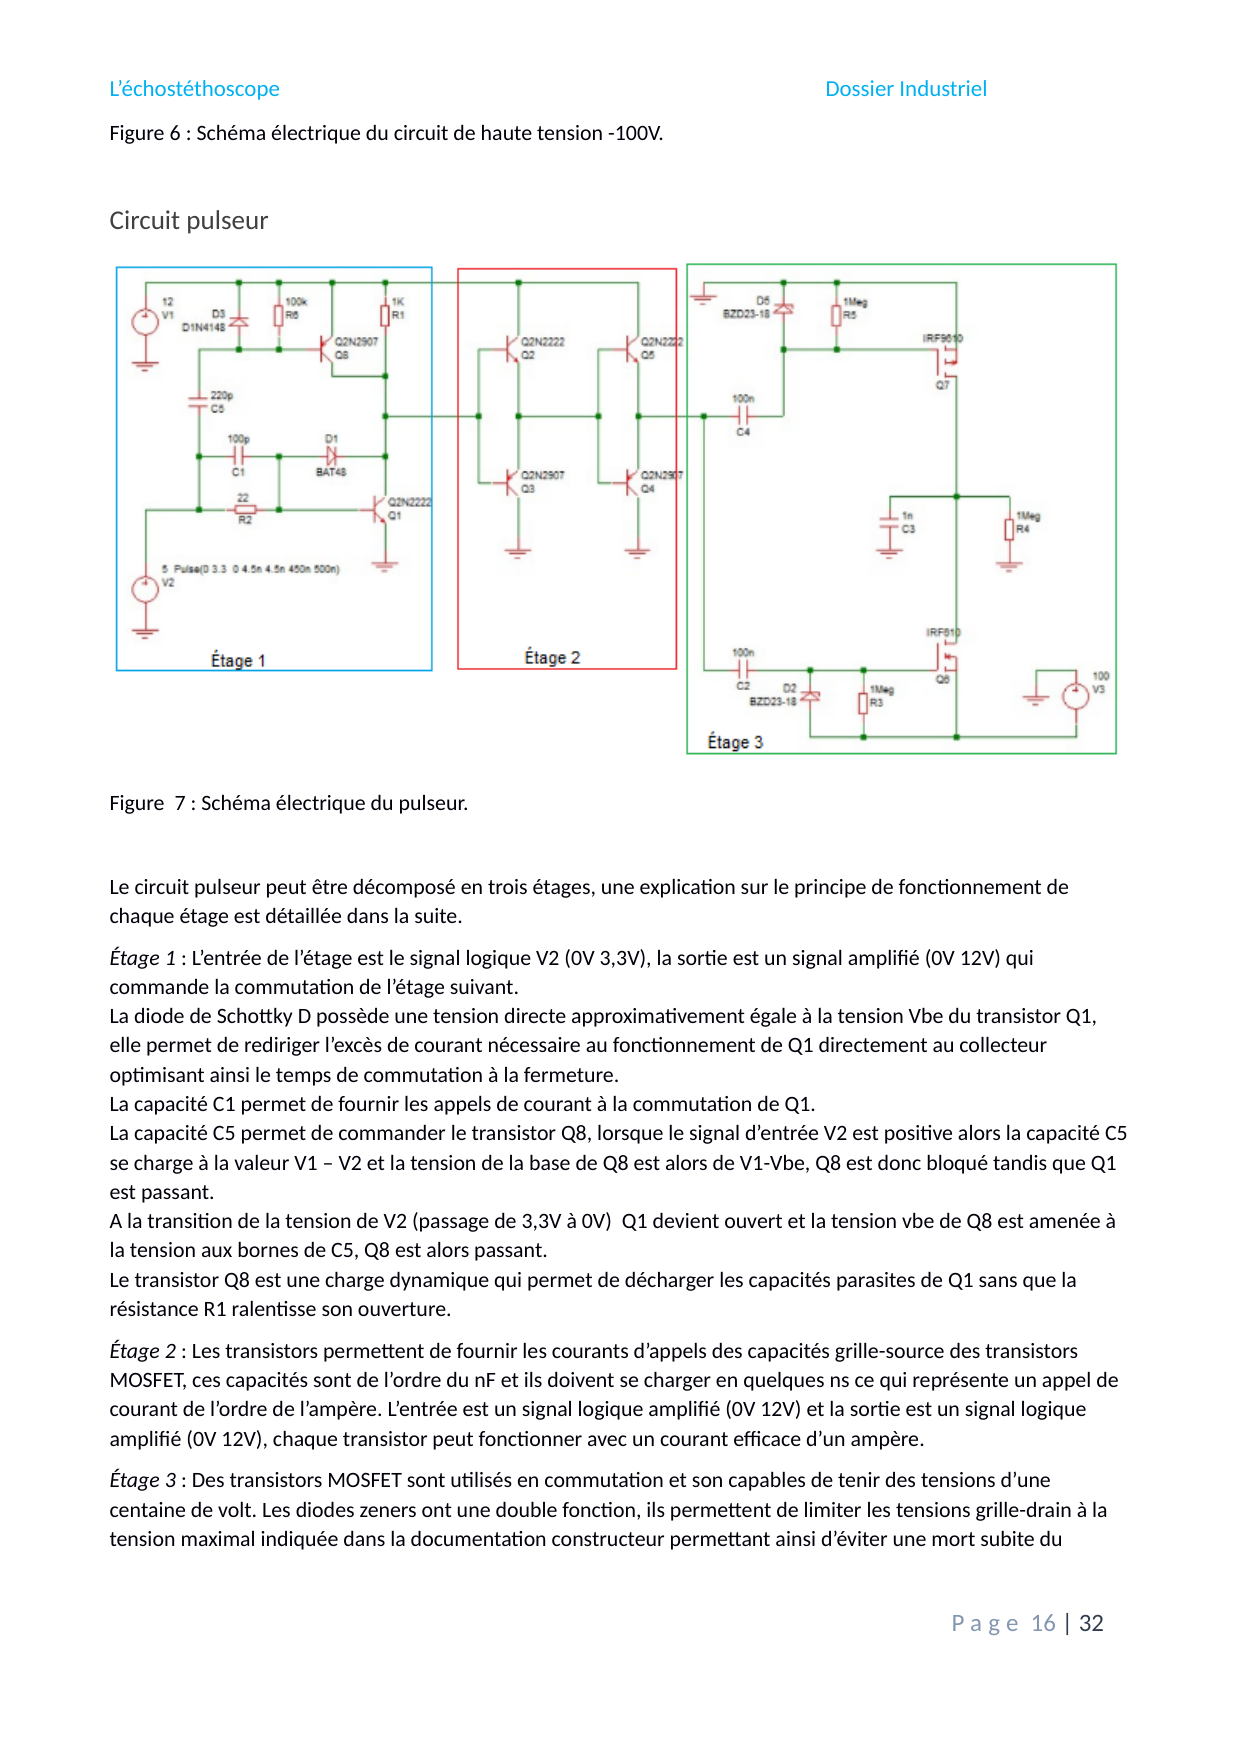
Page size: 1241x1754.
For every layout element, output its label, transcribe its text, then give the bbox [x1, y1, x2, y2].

text Étage 3 : Des transistors MOSFET sont utilisés en commutation et son capables de tenir des tensions d’une centaine de volt. Les diodes zeners ont une double fonction, ils permettent de limiter les tensions grille-drain à la tension maximal indiquée dans la documentation constructeur permettant ainsi d’éviter une mort subite du [109, 1466, 1131, 1552]
picture [110, 257, 1131, 787]
text Le circuit pulseur peut être décomposé en trois étages, une explication sur le principe de fonctionnement de chaque étage est détaillée dans la suite. [109, 873, 1131, 929]
text Figure 6 : Schéma électrique du circuit de haute tension -100V. [109, 119, 1131, 146]
subtitle Circuit pulseur [109, 203, 1131, 236]
text Étage 1 : L’entrée de l’étage est le signal logique V2 (0V 3,3V), la sortie est un signal amplifié (0V 12V) qui commande la commutation de l’étage suivant. La diode de Schottky D possède une tension directe approximativement égale à la tension Vbe du transistor Q1, elle permet de rediriger l’excès de courant nécessaire au fonctionnement de Q1 directement au collecteur optimisant ainsi le temps de commutation à la fermeture. La capacité C1 permet de fournir les appels de courant à la commutation de Q1. La capacité C5 permet de commander le transistor Q8, lorsque le signal d’entrée V2 est positive alors la capacité C5 se charge à la valeur V1 – V2 et la tension de la base de Q8 est alors de V1-Vbe, Q8 est donc bloqué tandis que Q1 est passant. A la transition de la tension de V2 (passage de 3,3V à 0V) Q1 devient ouvert et la tension vbe de Q8 est amenée à la tension aux bornes de C5, Q8 est alors passant. Le transistor Q8 est une charge dynamique qui permet de décharger les capacités parasites de Q1 sans que la résistance R1 ralentisse son ouverture. [109, 944, 1131, 1322]
text Étage 2 : Les transistors permettent de fournir les courants d’appels des capacités grille-source des transistors MOSFET, ces capacités sont de l’ordre du nF et ils doivent se charger en quelques ns ce qui représente un appel de courant de l’ordre de l’ampère. L’entrée est un signal logique amplifié (0V 12V) et la sortie est un signal logique amplifié (0V 12V), chaque transistor peut fonctionner avec un courant efficace d’un ampère. [109, 1337, 1131, 1451]
text Figure 7 : Schéma électrique du pulseur. [109, 236, 1131, 816]
